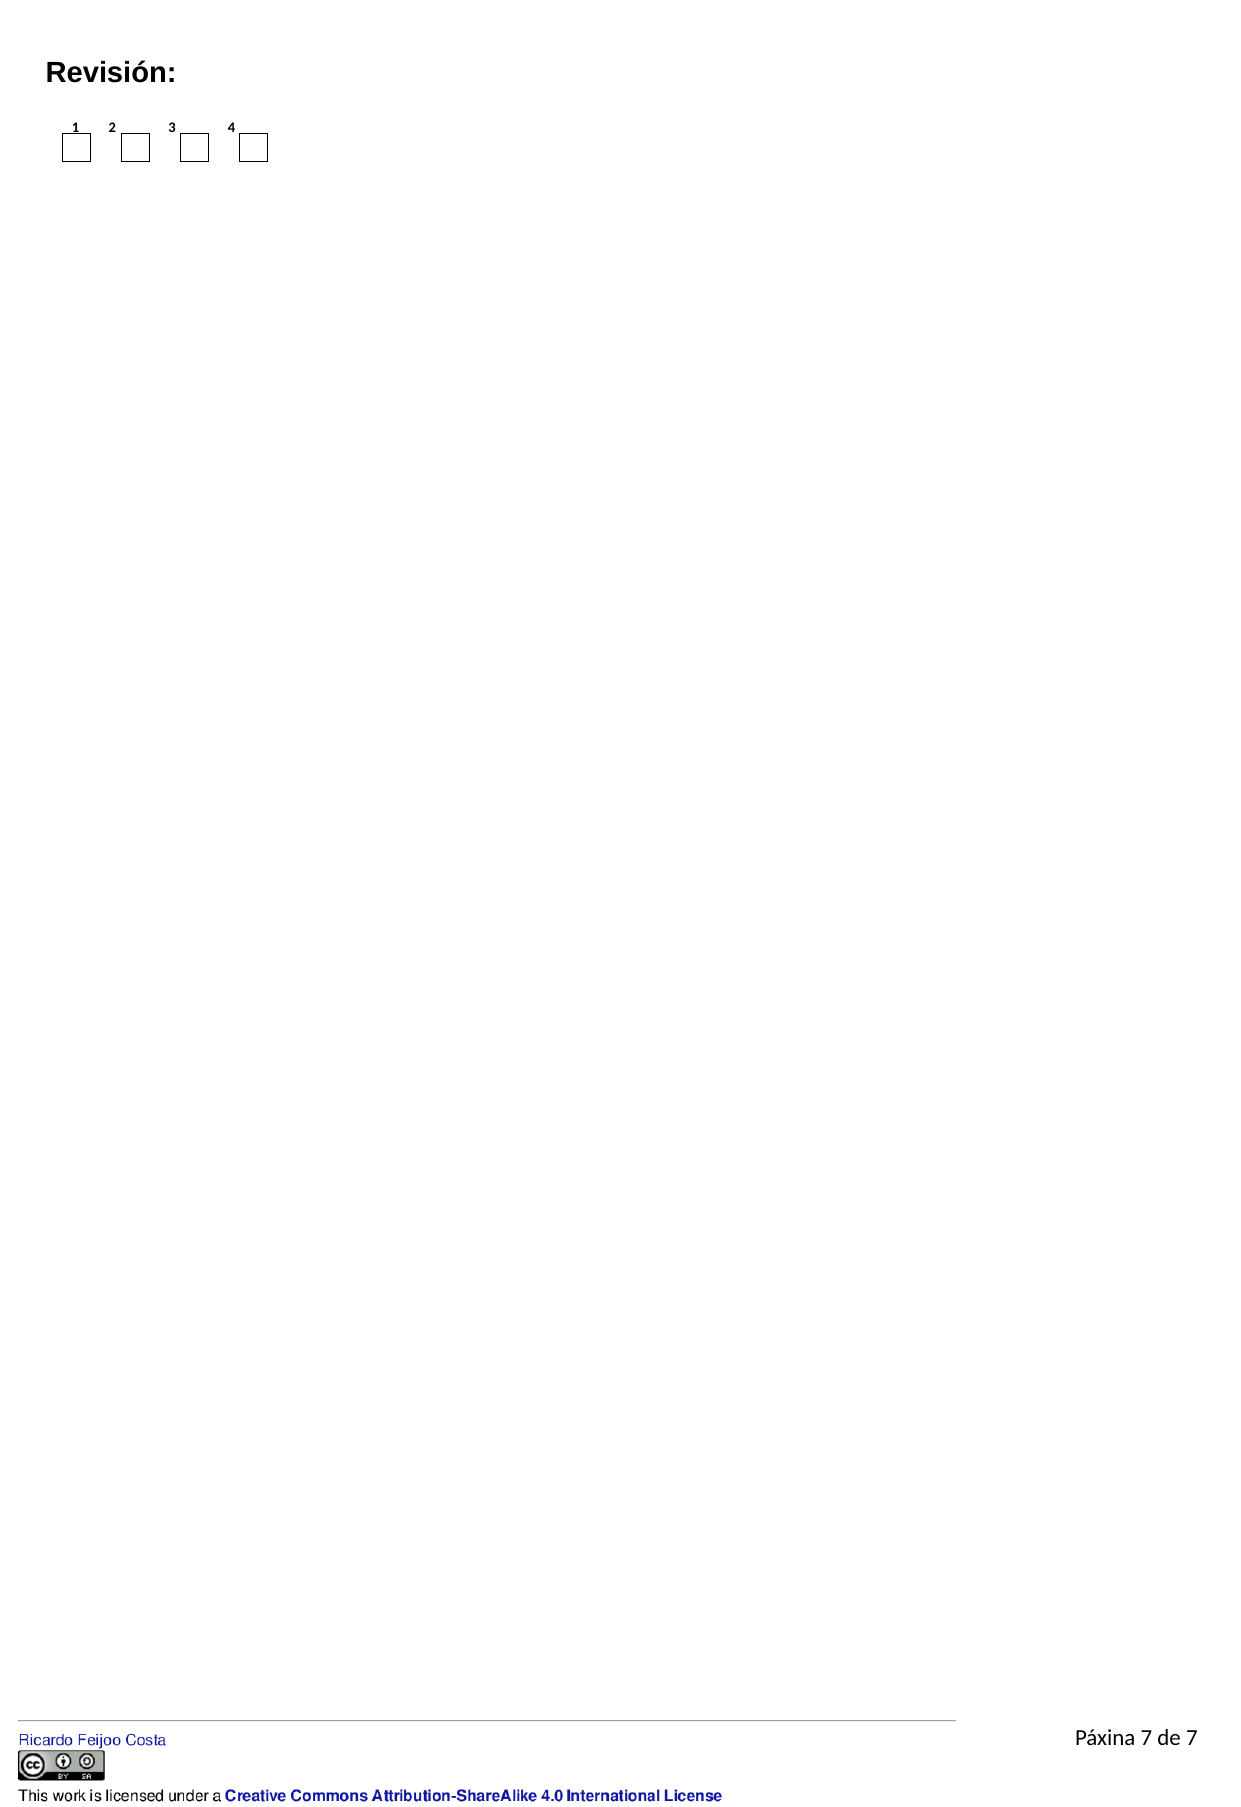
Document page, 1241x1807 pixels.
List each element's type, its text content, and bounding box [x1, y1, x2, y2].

text 1 2 3 4 [45, 106, 1197, 136]
picture [8, 1715, 957, 1806]
subtitle Revisión: [45, 55, 1197, 88]
